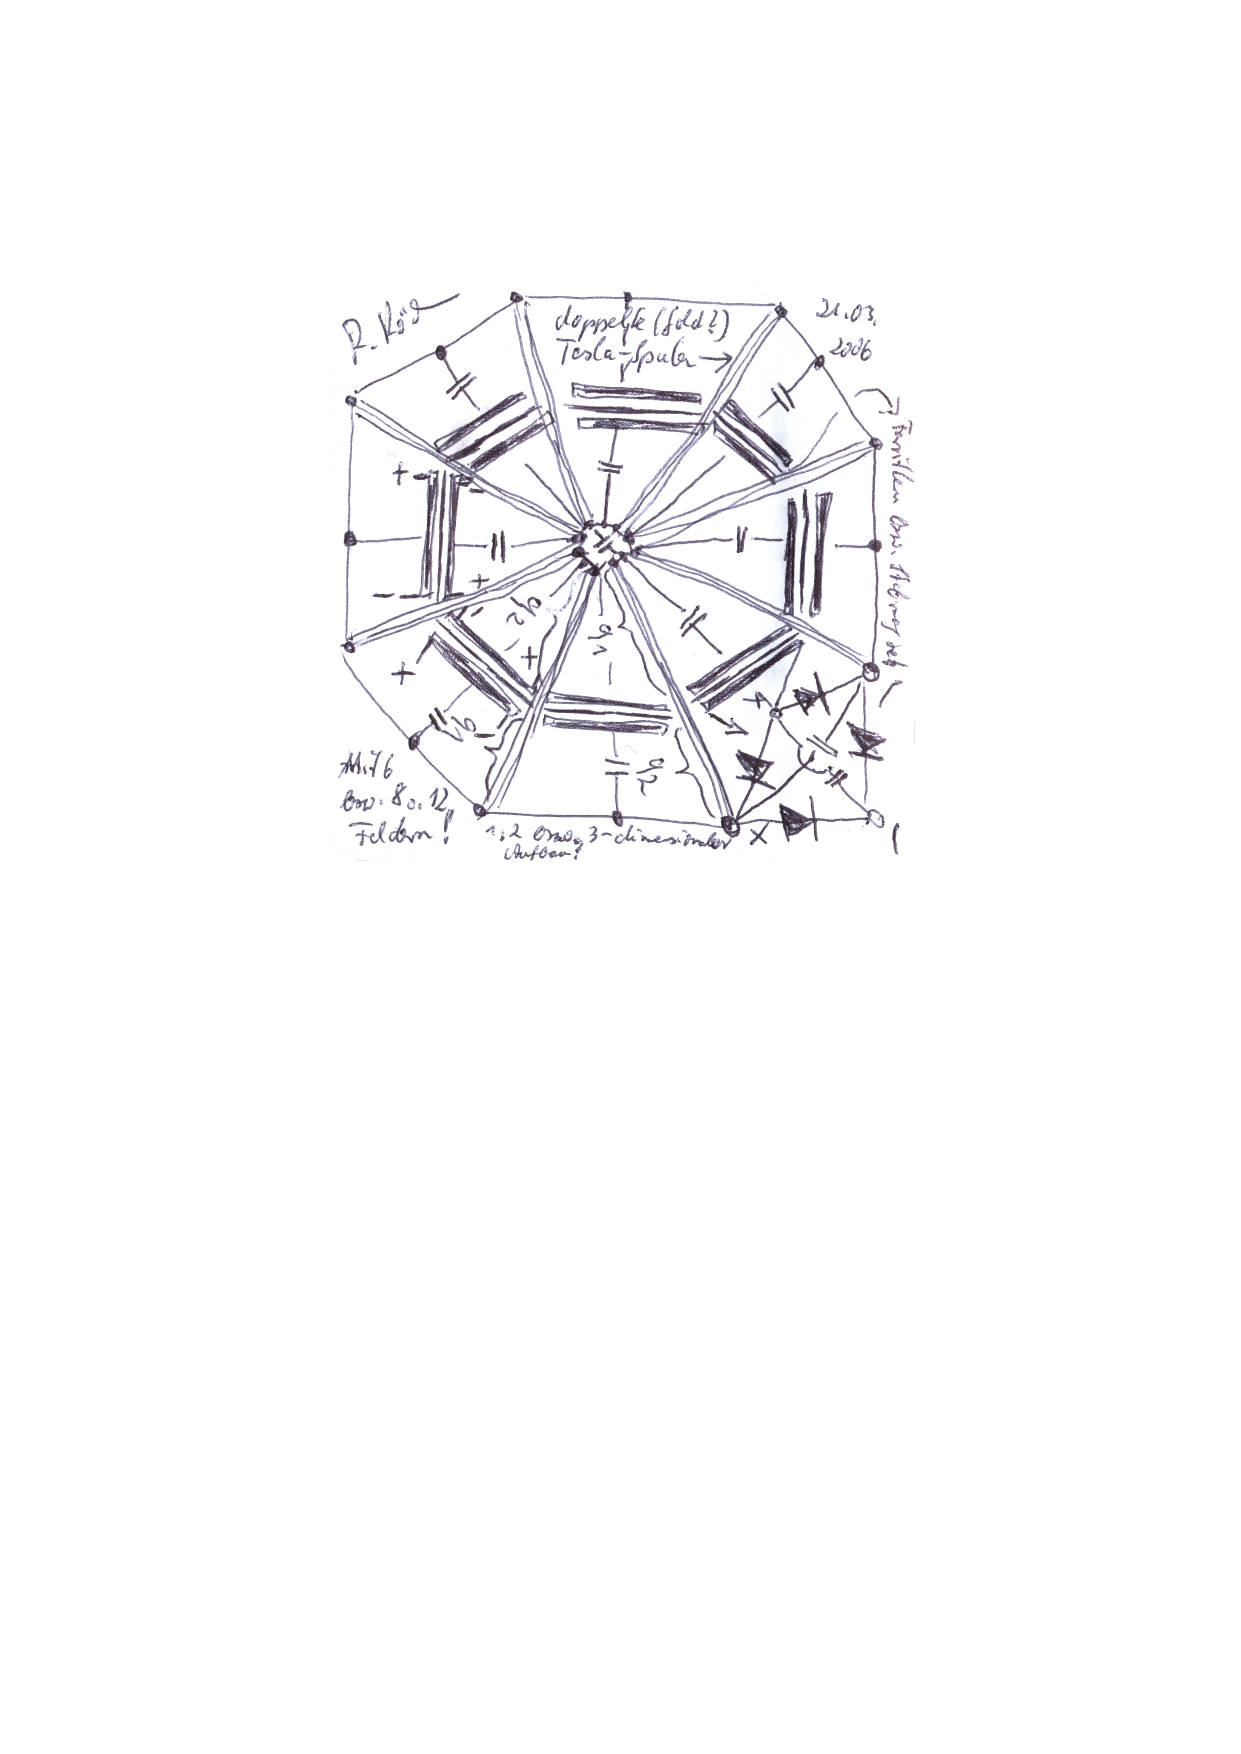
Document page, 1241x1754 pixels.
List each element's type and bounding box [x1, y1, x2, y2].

picture [308, 261, 932, 879]
